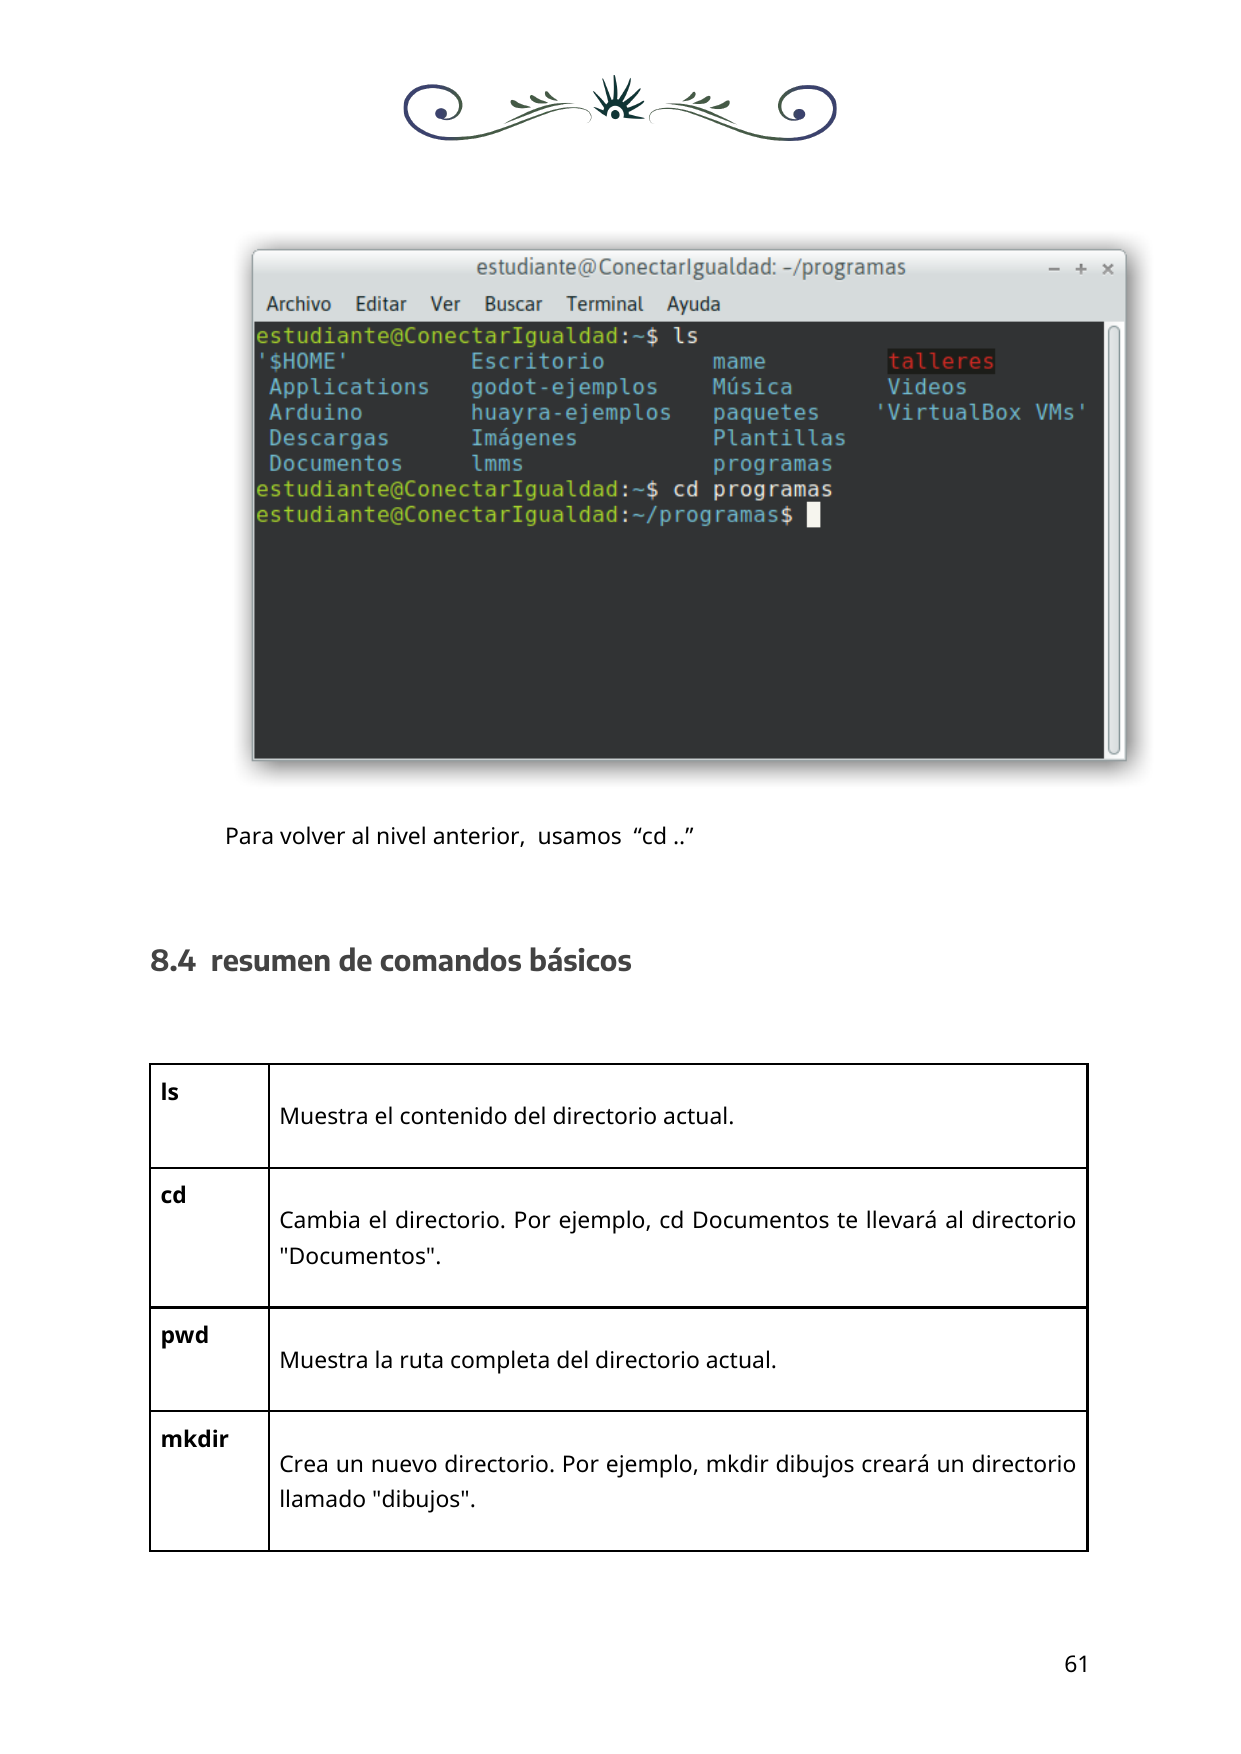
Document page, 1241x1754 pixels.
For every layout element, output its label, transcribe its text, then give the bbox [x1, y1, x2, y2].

table_cell pwd [151, 1309, 268, 1410]
table_header Muestra el contenido del directorio actual. [270, 1065, 1086, 1167]
text Para volver al nivel anterior, usamos “cd ..” [150, 819, 1090, 851]
table_cell Crea un nuevo directorio. Por ejemplo, mkdir dibujos creará un directorio llamado "dibujos". [270, 1412, 1086, 1550]
table_cell mkdir [151, 1412, 268, 1550]
picture [225, 221, 1166, 791]
table_cell Muestra la ruta completa del directorio actual. [270, 1309, 1086, 1410]
table_cell cd [151, 1169, 268, 1306]
subtitle 8.4 resumen de comandos básicos [150, 941, 1090, 977]
picture [403, 75, 837, 141]
table_header ls [151, 1065, 268, 1167]
table_cell Cambia el directorio. Por ejemplo, cd Documentos te llevará al directorio "Documentos". [270, 1169, 1086, 1306]
